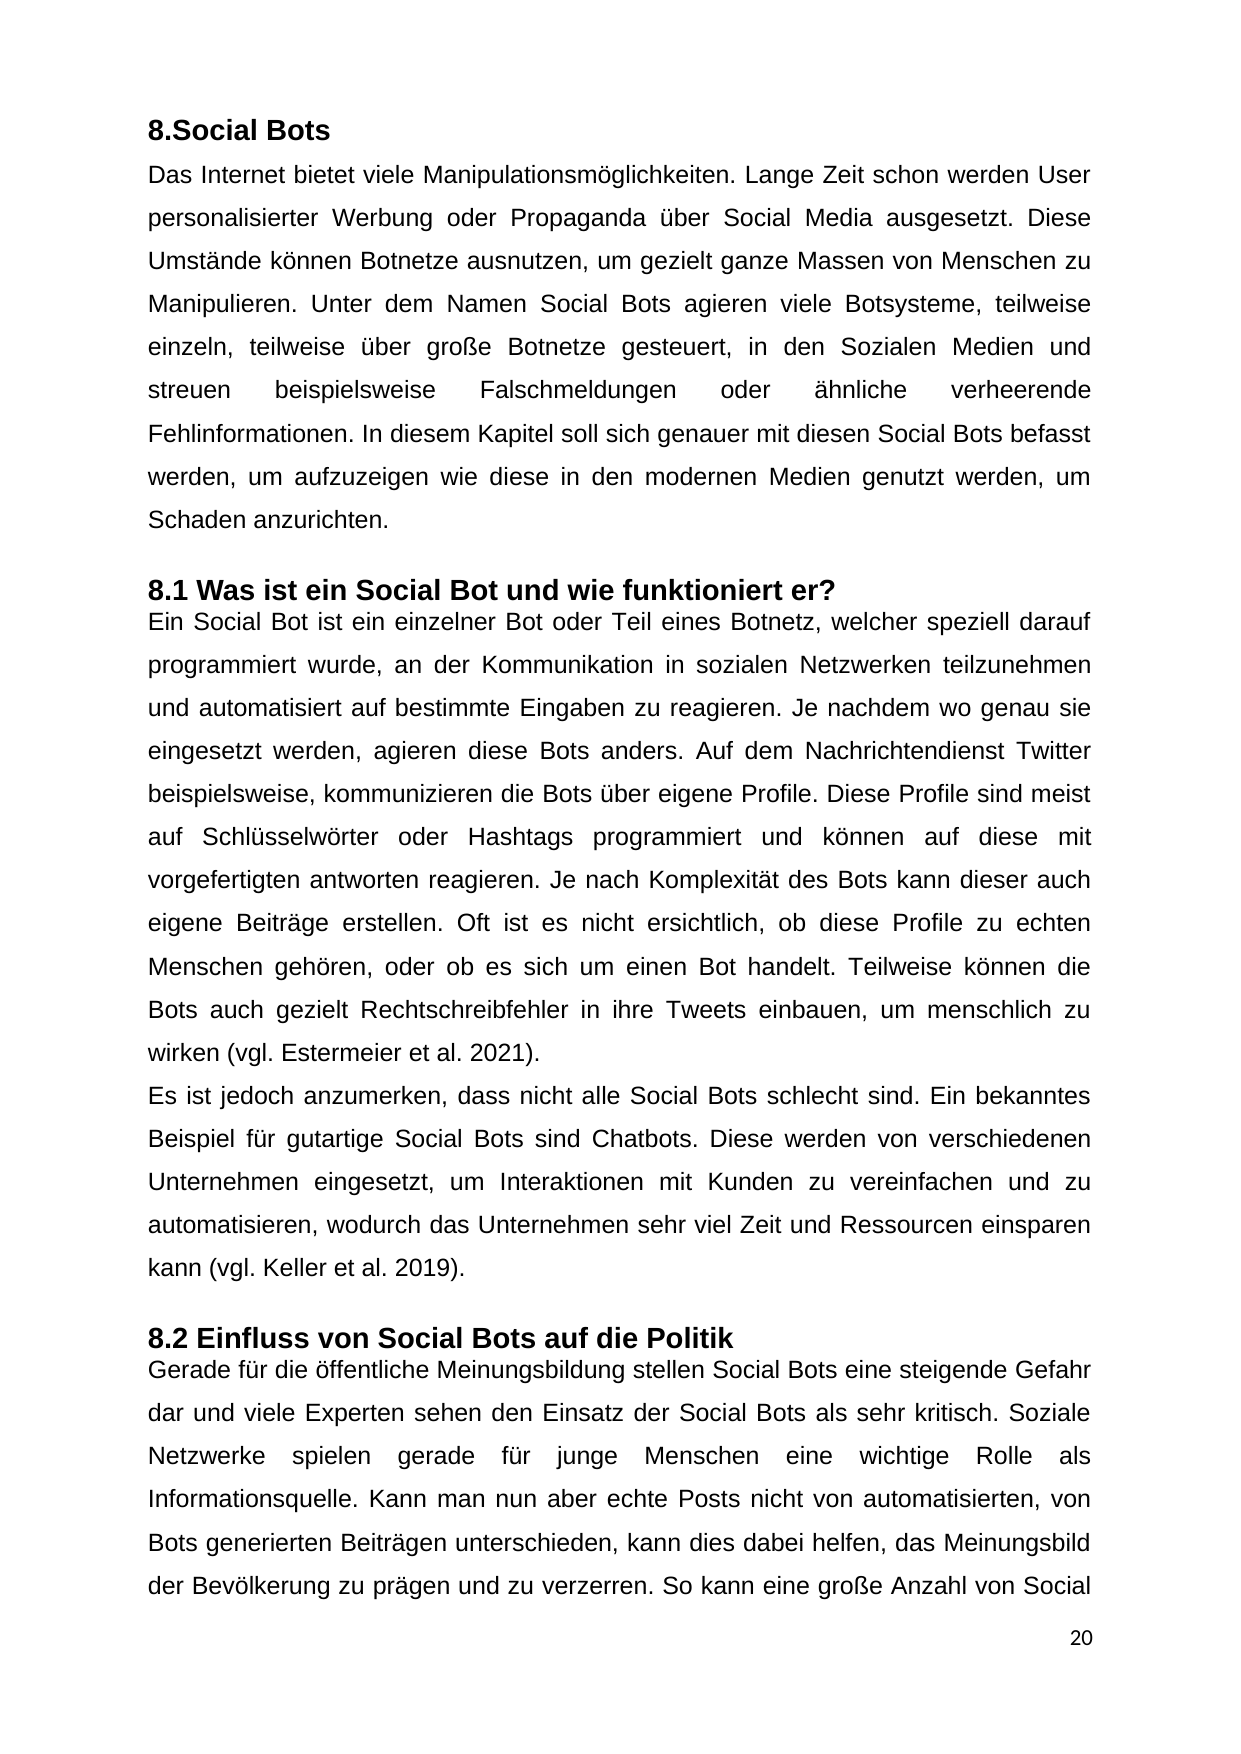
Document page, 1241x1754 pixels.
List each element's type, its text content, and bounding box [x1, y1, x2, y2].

subtitle 8.1 Was ist ein Social Bot und wie funktioniert er? [148, 573, 1093, 606]
text Das Internet bietet viele Manipulationsmöglichkeiten. Lange Zeit schon werden User personalisierter Werbung oder Propaganda über Social Media ausgesetzt. Diese Umstände können Botnetze ausnutzen, um gezielt ganze Massen von Menschen zu Manipulieren. Unter dem Namen Social Bots agieren viele Botsysteme, teilweise einzeln, teilweise über große Botnetze gesteuert, in den Sozialen Medien und streuen beispielsweise Falschmeldungen oder ähnliche verheerende Fehlinformationen. In diesem Kapitel soll sich genauer mit diesen Social Bots befasst werden, um aufzuzeigen wie diese in den modernen Medien genutzt werden, um Schaden anzurichten. [148, 160, 1093, 533]
text Gerade für die öffentliche Meinungsbildung stellen Social Bots eine steigende Gefahr dar und viele Experten sehen den Einsatz der Social Bots als sehr kritisch. Soziale Netzwerke spielen gerade für junge Menschen eine wichtige Rolle als Informationsquelle. Kann man nun aber echte Posts nicht von automatisierten, von Bots generierten Beiträgen unterschieden, kann dies dabei helfen, das Meinungsbild der Bevölkerung zu prägen und zu verzerren. So kann eine große Anzahl von Social [148, 1355, 1093, 1599]
subtitle 8.Social Bots [148, 112, 1093, 146]
text Ein Social Bot ist ein einzelner Bot oder Teil eines Botnetz, welcher speziell darauf programmiert wurde, an der Kommunikation in sozialen Netzwerken teilzunehmen und automatisiert auf bestimmte Eingaben zu reagieren. Je nachdem wo genau sie eingesetzt werden, agieren diese Bots anders. Auf dem Nachrichtendienst Twitter beispielsweise, kommunizieren die Bots über eigene Profile. Diese Profile sind meist auf Schlüsselwörter oder Hashtags programmiert und können auf diese mit vorgefertigten antworten reagieren. Je nach Komplexität des Bots kann dieser auch eigene Beiträge erstellen. Oft ist es nicht ersichtlich, ob diese Profile zu echten Menschen gehören, oder ob es sich um einen Bot handelt. Teilweise können die Bots auch gezielt Rechtschreibfehler in ihre Tweets einbauen, um menschlich zu wirken (vgl. Estermeier et al. 2021). Es ist jedoch anzumerken, dass nicht alle Social Bots schlecht sind. Ein bekanntes Beispiel für gutartige Social Bots sind Chatbots. Diese werden von verschiedenen Unternehmen eingesetzt, um Interaktionen mit Kunden zu vereinfachen und zu automatisieren, wodurch das Unternehmen sehr viel Zeit und Ressourcen einsparen kann (vgl. Keller et al. 2019). [148, 606, 1093, 1282]
subtitle 8.2 Einfluss von Social Bots auf die Politik [148, 1321, 1093, 1355]
